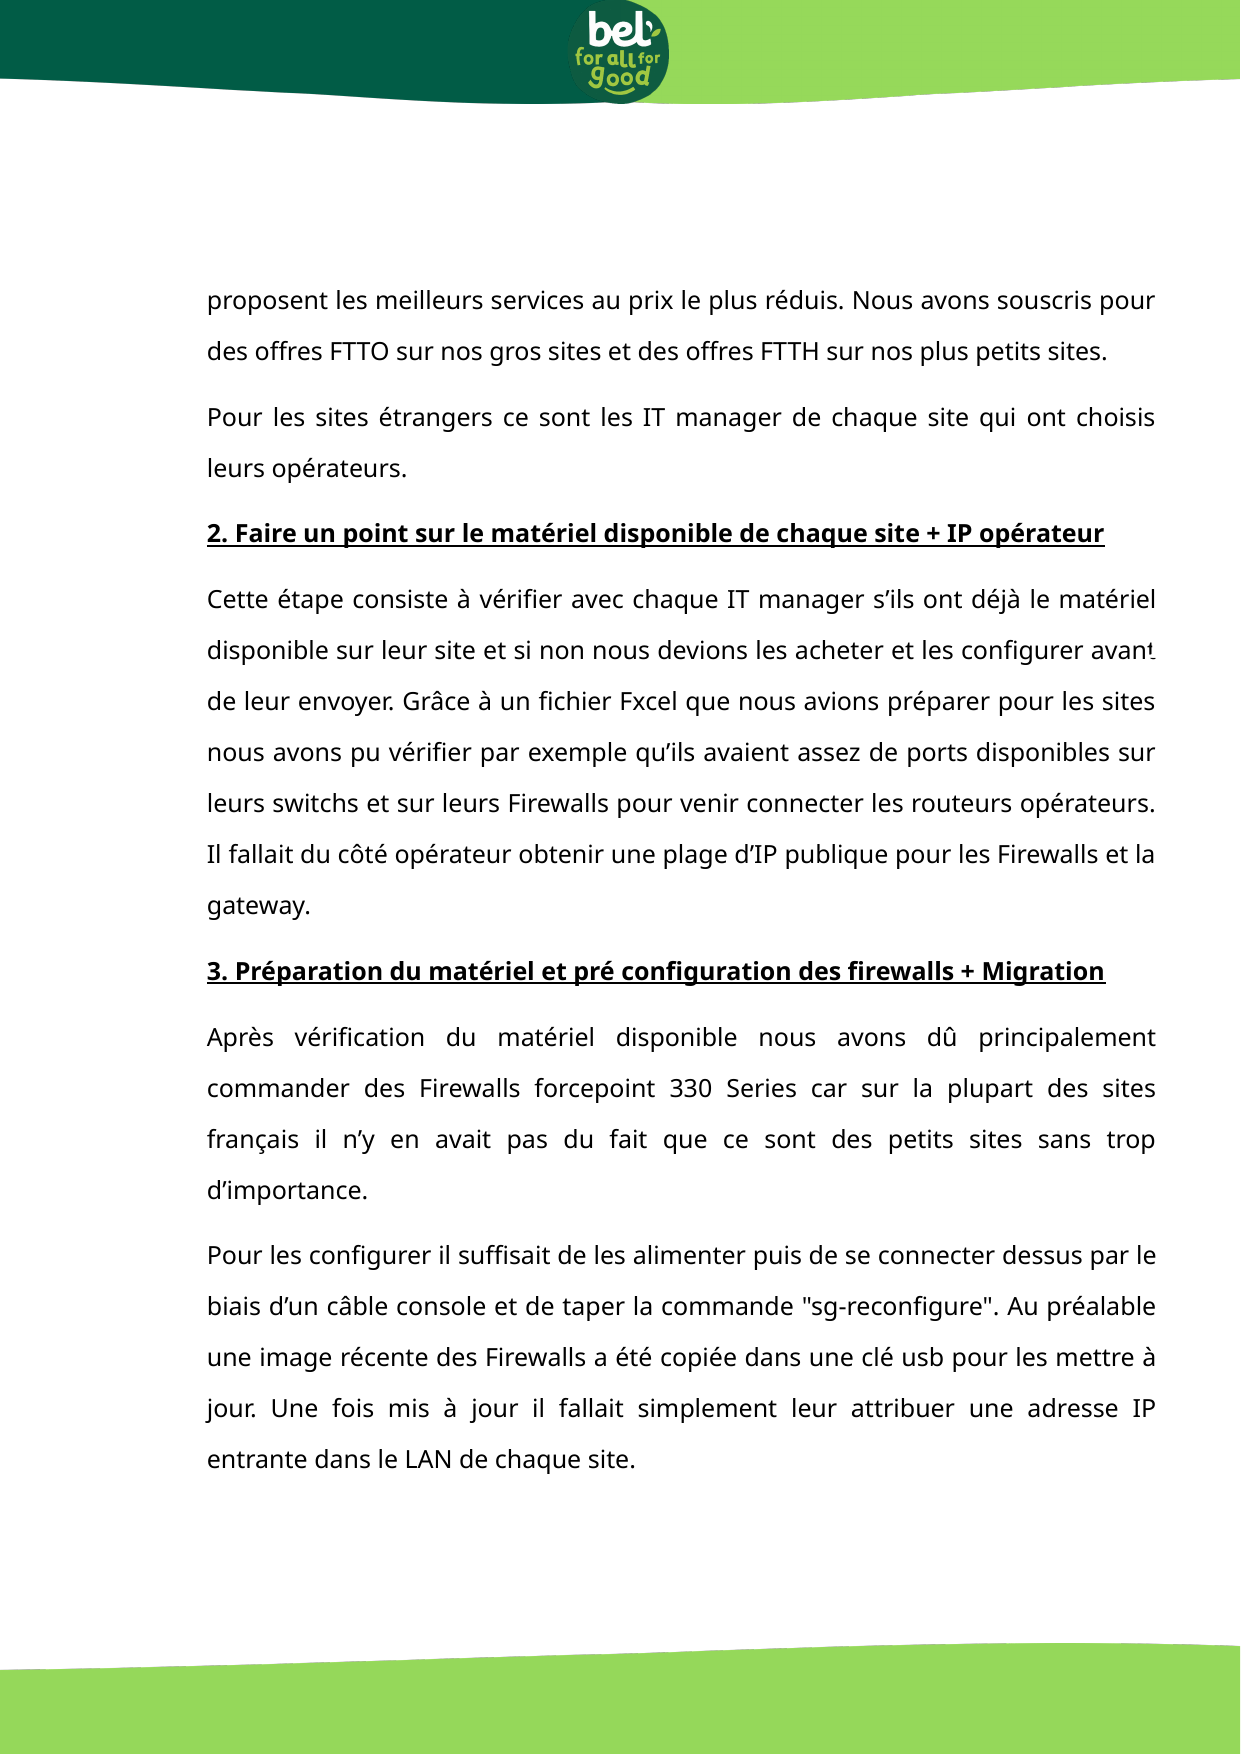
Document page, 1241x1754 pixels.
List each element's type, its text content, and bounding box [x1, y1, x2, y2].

text Pour les configurer il suffisait de les alimenter puis de se connecter dessus par le biais d’un câble console et de taper la commande "sg-reconfigure". Au préalable une image récente des Firewalls a été copiée dans une clé usb pour les mettre à jour. Une fois mis à jour il fallait simplement leur attribuer une adresse IP entrante dans le LAN de chaque site. [177, 1191, 1181, 1476]
text 2. Faire un point sur le matériel disponible de chaque site + IP opérateur [177, 469, 1181, 534]
picture [0, 1643, 1241, 1754]
text Après vérification du matériel disponible nous avons dû principalement commander des Firewalls forcepoint 330 Series car sur la plupart des sites français il n’y en avait pas du fait que ce sont des petits sites sans trop d’importance. [177, 972, 1181, 1191]
text Pour les sites français nous avons choisis comme opérateur Orange et Linkt. Orange car ils sont actifs partout mondialement et Linkt car ce sont ceux qui proposent les meilleurs services au prix le plus réduis. Nous avons souscris pour des offres FTTO sur nos gros sites et des offres FTTH sur nos plus petits sites. [177, 235, 1181, 352]
text 3. Préparation du matériel et pré configuration des firewalls + Migration [177, 906, 1181, 972]
text Pour les sites étrangers ce sont les IT manager de chaque site qui ont choisis leurs opérateurs. [177, 352, 1181, 469]
picture [0, 0, 1240, 104]
text Cette étape consiste à vérifier avec chaque IT manager s’ils ont déjà le matériel disponible sur leur site et si non nous devions les acheter et les configurer avant de leur envoyer. Grâce à un fichier Fxcel que nous avions préparer pour les sites nous avons pu vérifier par exemple qu’ils avaient assez de ports disponibles sur leurs switchs et sur leurs Firewalls pour venir connecter les routeurs opérateurs. Il fallait du côté opérateur obtenir une plage d’IP publique pour les Firewalls et la gateway. [177, 534, 1181, 906]
